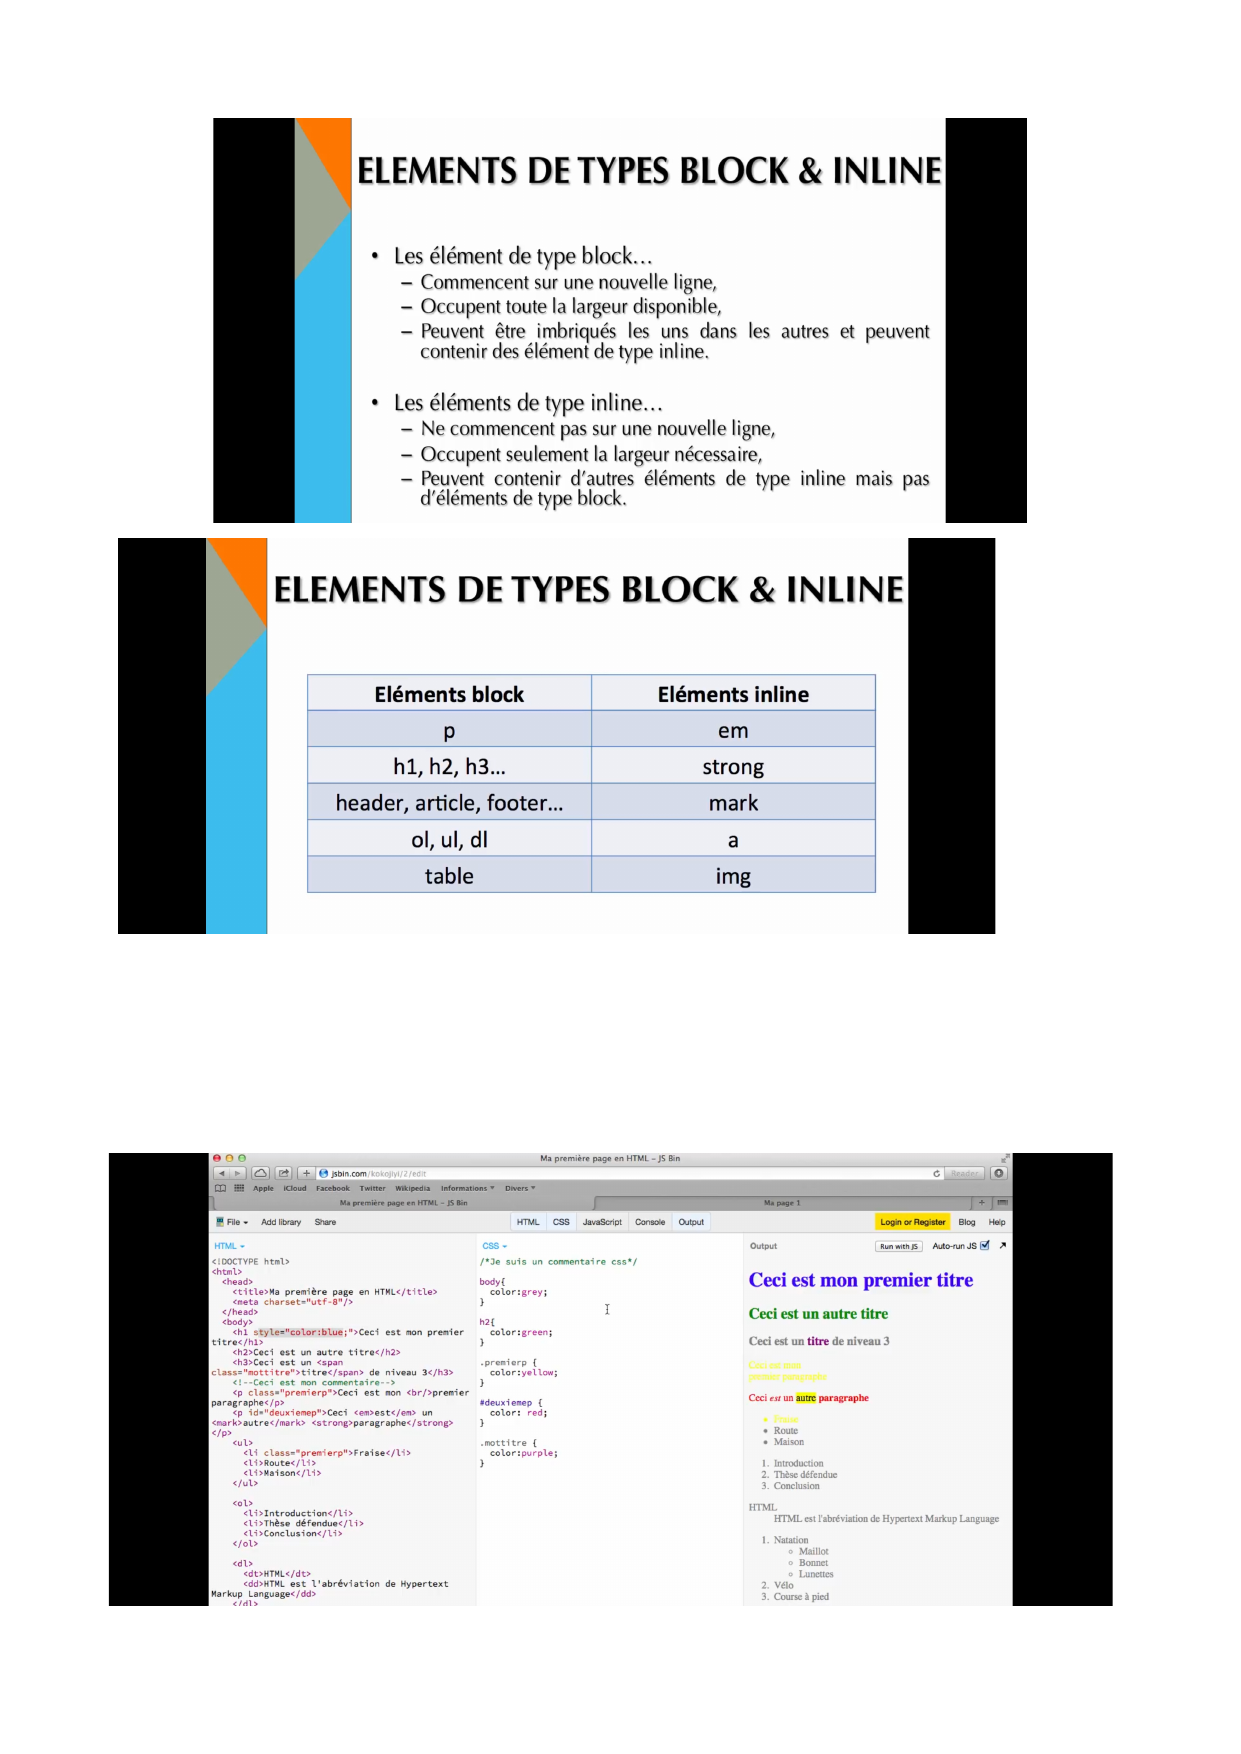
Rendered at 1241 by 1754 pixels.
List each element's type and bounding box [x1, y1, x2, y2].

picture [108, 1153, 1113, 1606]
picture [213, 118, 1027, 523]
picture [118, 538, 996, 934]
